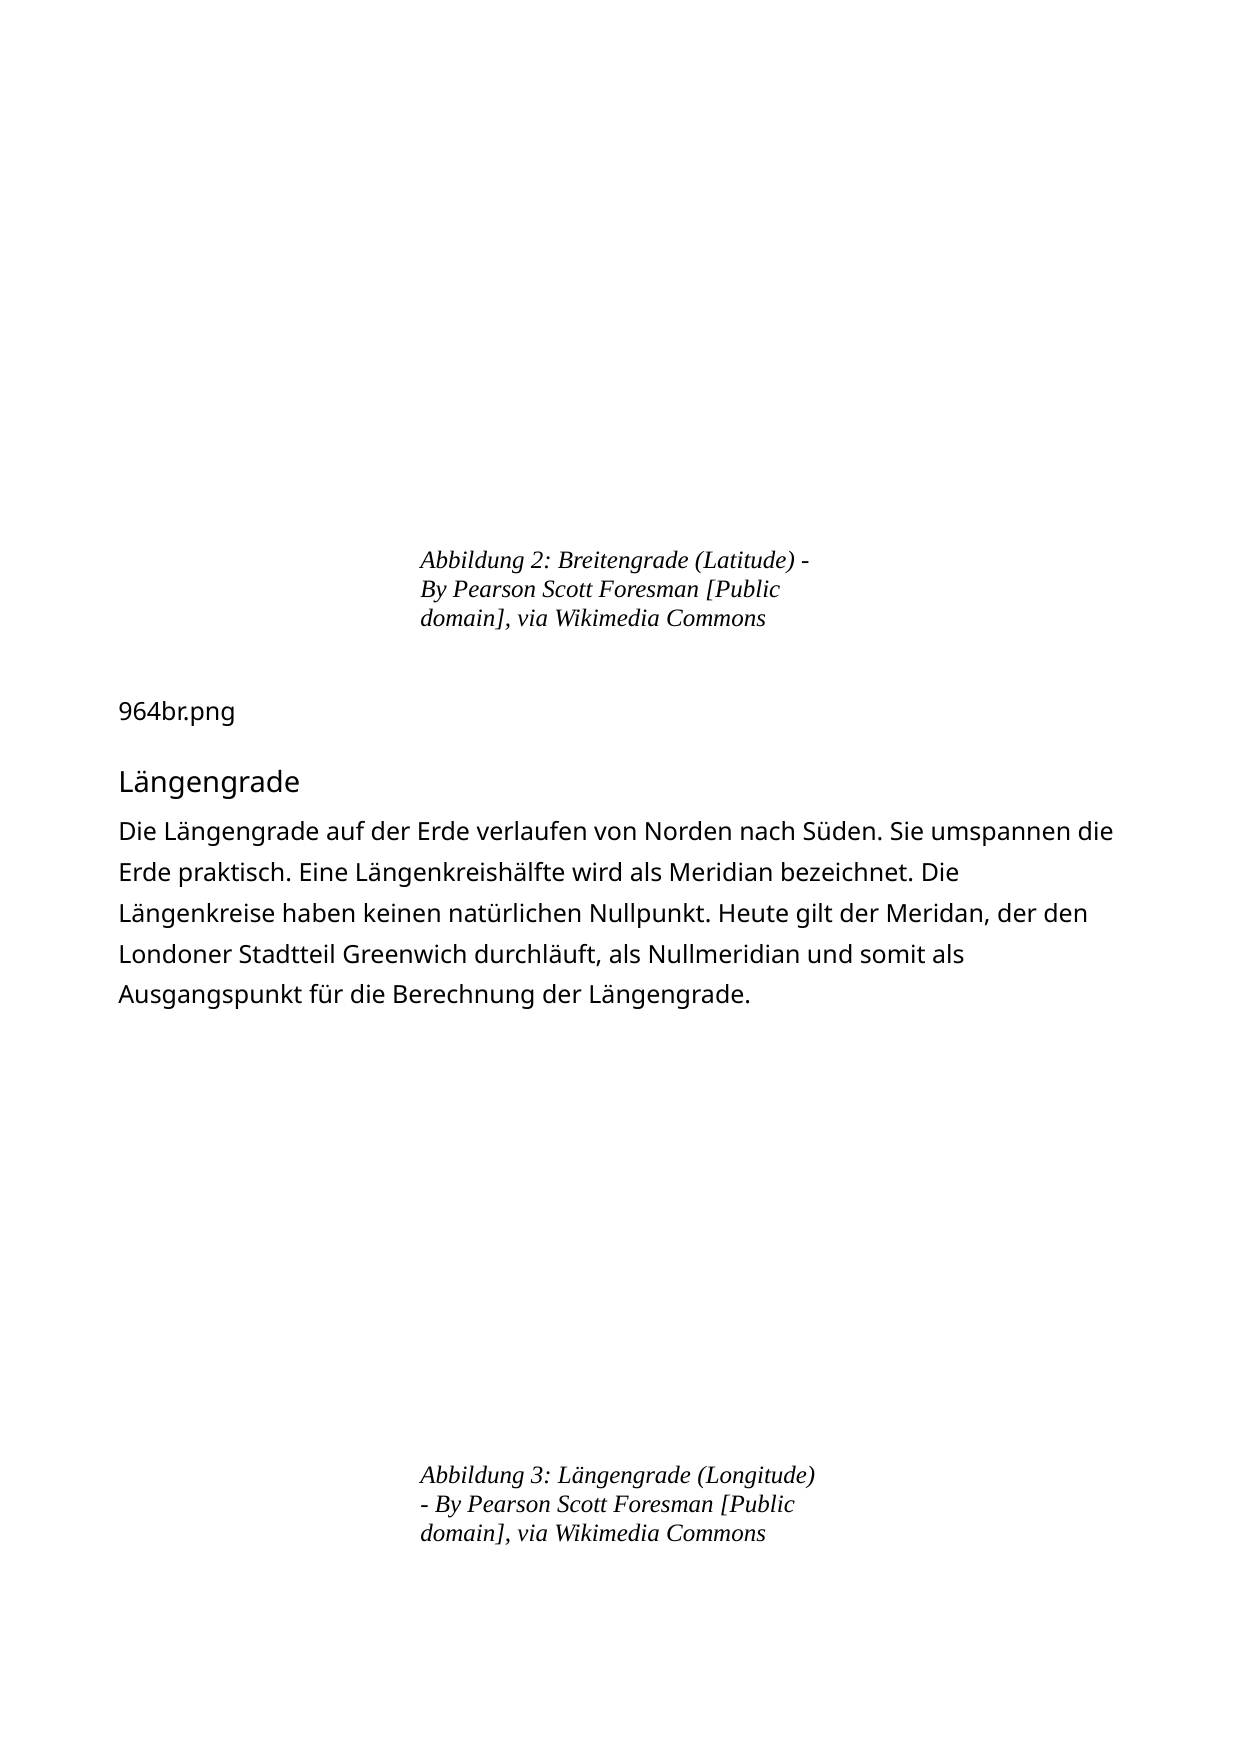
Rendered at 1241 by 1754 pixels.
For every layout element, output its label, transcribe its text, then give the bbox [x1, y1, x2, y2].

subtitle Längengrade [118, 762, 1122, 801]
text Abbildung 2: Breitengrade (Latitude) - By Pearson Scott Foresman [Public domain], via Wikimedia Commons [420, 131, 820, 631]
text Abbildung 3: Längengrade (Longitude) - By Pearson Scott Foresman [Public domain], via Wikimedia Commons [420, 1045, 820, 1546]
text 964br.png [118, 694, 1122, 728]
text Die Längengrade auf der Erde verlaufen von Norden nach Süden. Sie umspannen die Erde praktisch. Eine Längenkreishälfte wird als Meridian bezeichnet. Die Längenkreise haben keinen natürlichen Nullpunkt. Heute gilt der Meridan, der den Londoner Stadtteil Greenwich durchläuft, als Nullmeridian und somit als Ausgangspunkt für die Berechnung der Längengrade. [118, 814, 1122, 1011]
